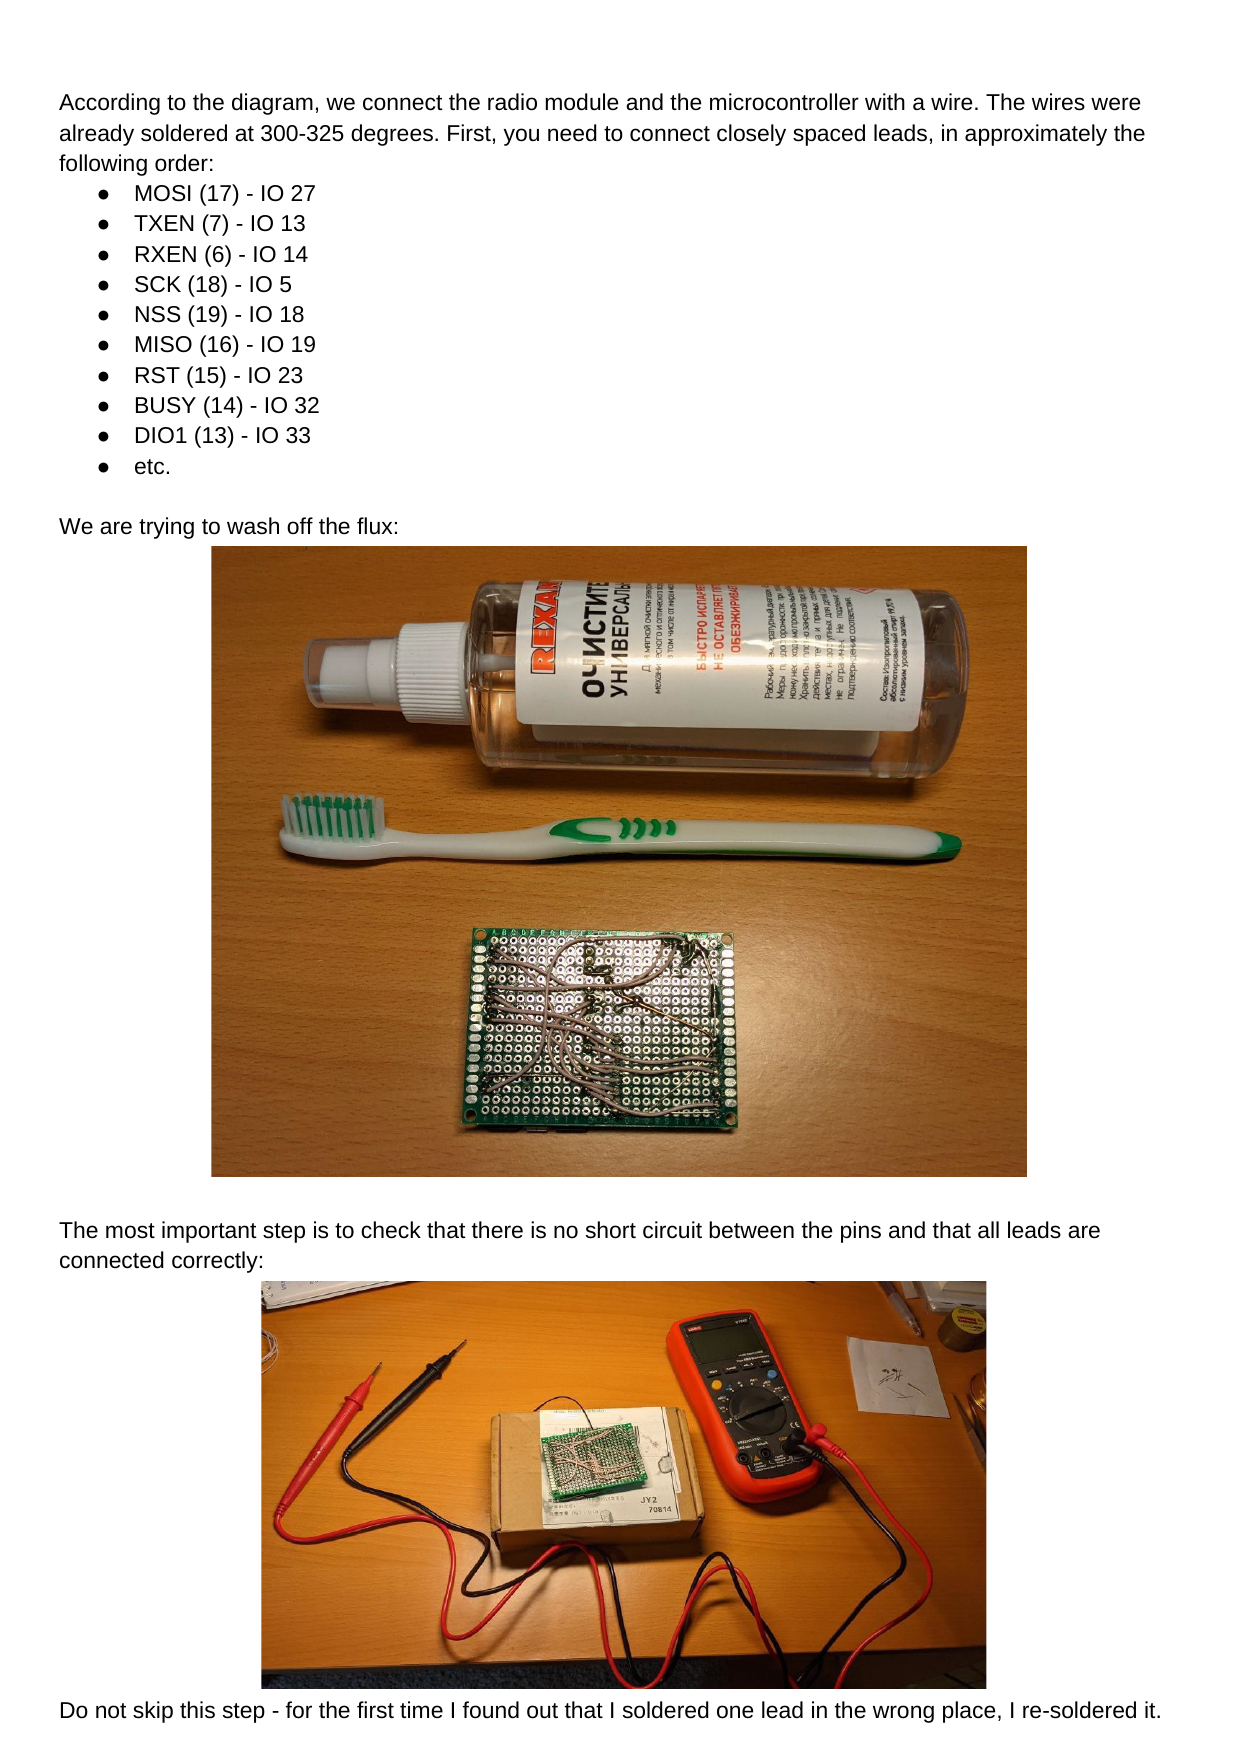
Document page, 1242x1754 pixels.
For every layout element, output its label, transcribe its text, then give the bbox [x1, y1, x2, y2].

list SCK (18) - IO 5 [96, 271, 1196, 297]
list MOSI (17) - IO 27 [96, 180, 1196, 206]
text Do not skip this step - for the first time I found out that I soldered one lead in the wrong place, I re-soldered it. [59, 1282, 1196, 1723]
text According to the diagram, we connect the radio module and the microcontroller with a wire. The wires were already soldered at 300-325 degrees. First, you need to connect closely spaced leads, in approximately the following order: [59, 89, 1171, 176]
list NSS (19) - IO 18 [96, 301, 1196, 327]
picture [261, 1281, 987, 1689]
list TXEN (7) - IO 13 [96, 210, 1196, 237]
list RXEN (6) - IO 14 [96, 241, 1196, 267]
list DIO1 (13) - IO 33 [96, 422, 1196, 449]
list etc. [96, 453, 1196, 479]
list BUSY (14) - IO 32 [96, 392, 1196, 418]
picture [211, 546, 1027, 1177]
text The most important step is to check that there is no short circuit between the pins and that all leads are connected correctly: [59, 1217, 1171, 1274]
list MISO (16) - IO 19 [96, 331, 1196, 358]
list RST (15) - IO 23 [96, 362, 1196, 388]
text We are trying to wash off the flux: [59, 513, 1196, 540]
